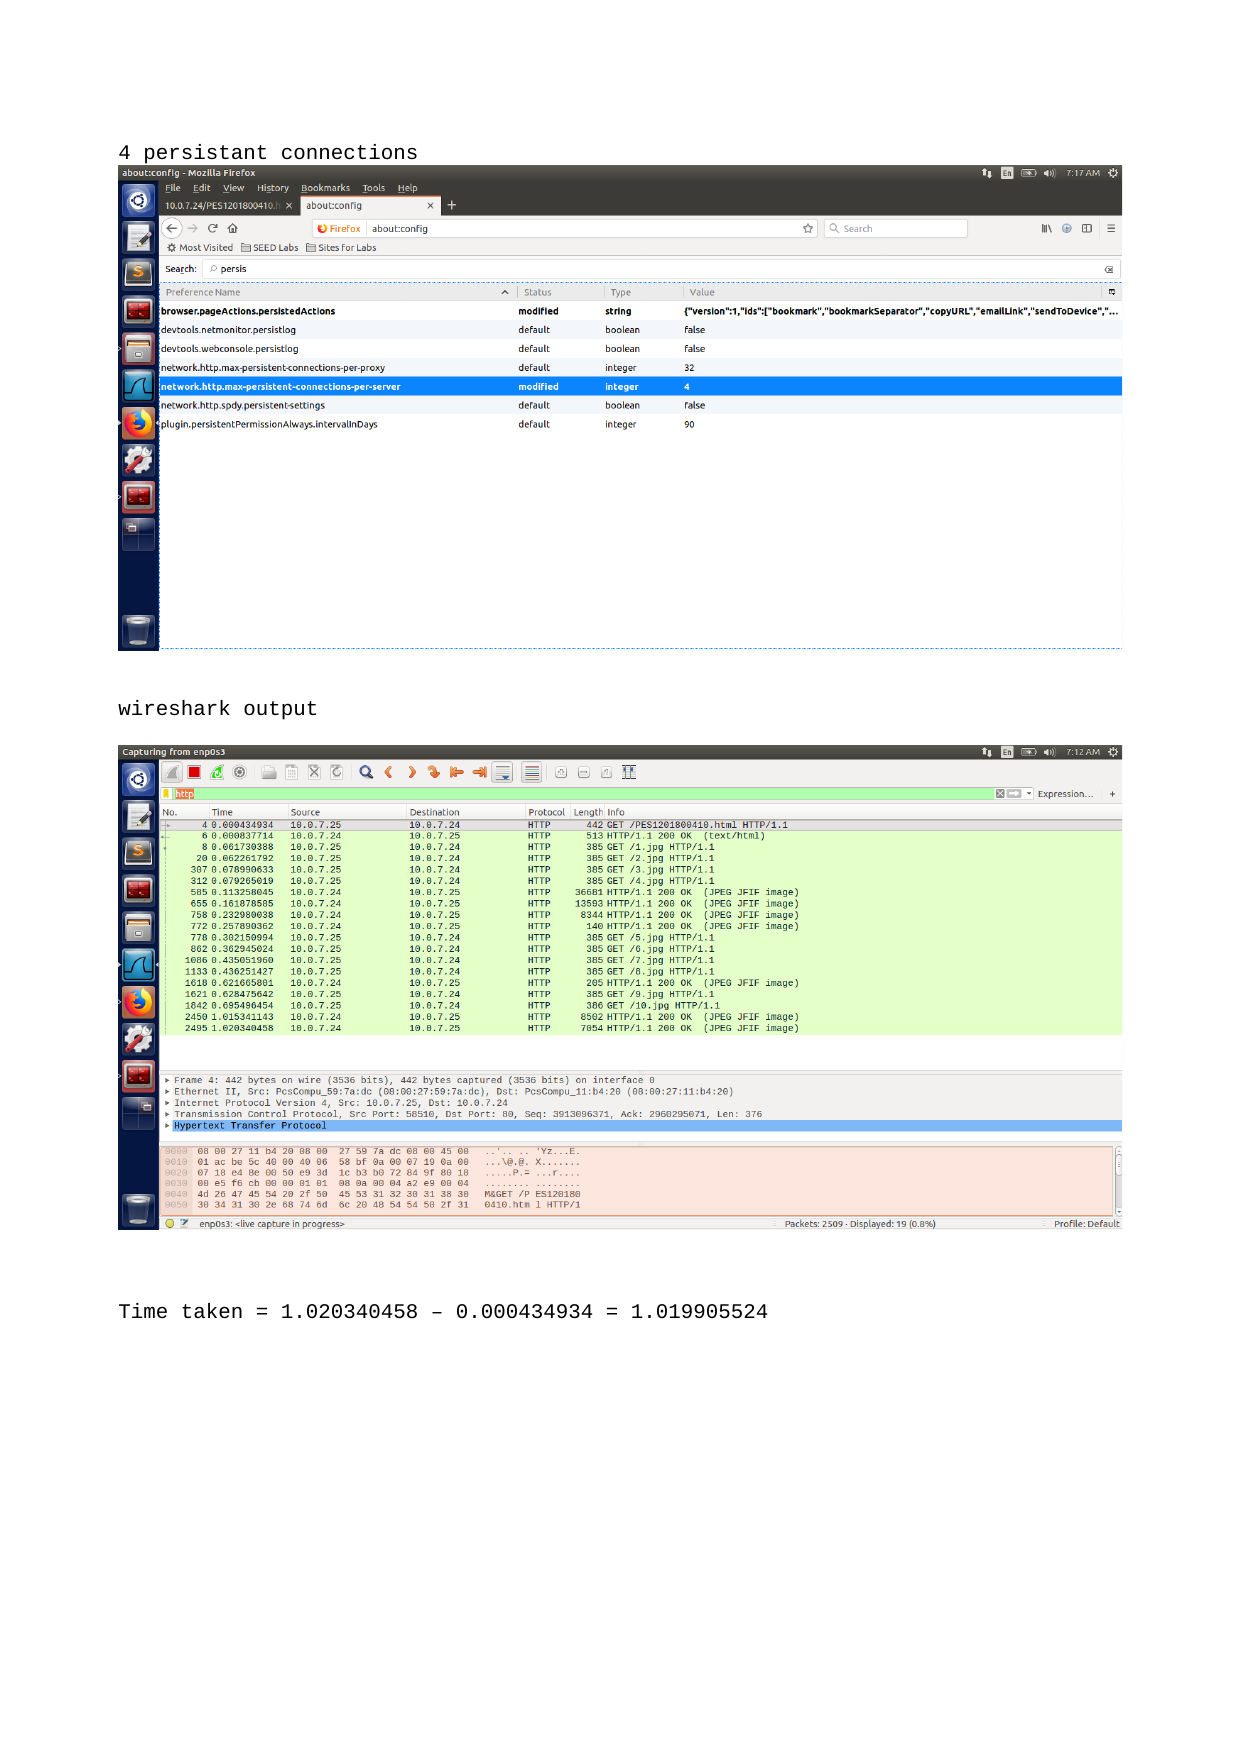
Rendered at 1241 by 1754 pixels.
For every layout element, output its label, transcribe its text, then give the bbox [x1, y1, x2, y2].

text 4 persistant connections [118, 142, 1122, 165]
text Time taken = 1.020340458 – 0.000434934 = 1.019905524 [118, 1301, 1122, 1324]
text wireshark output [118, 698, 1122, 721]
picture [118, 165, 1123, 651]
picture [118, 745, 1123, 1230]
